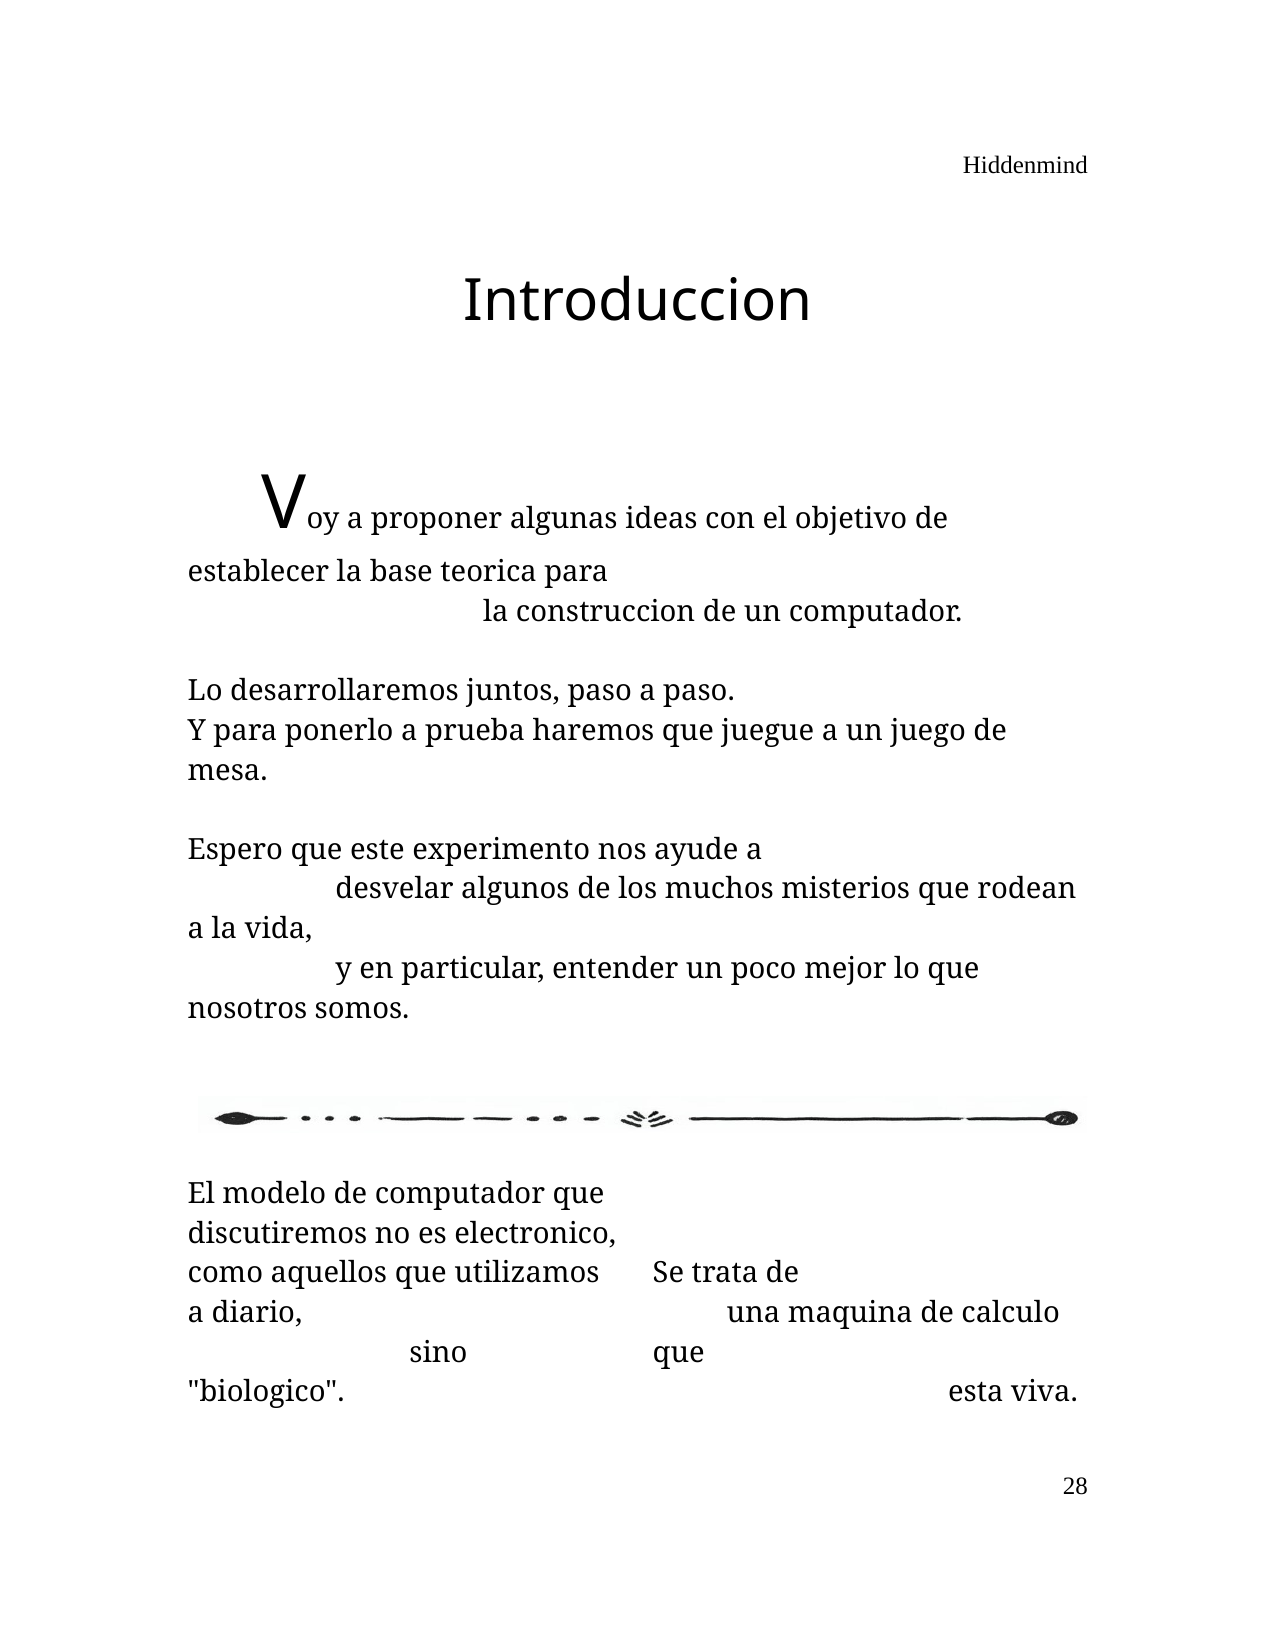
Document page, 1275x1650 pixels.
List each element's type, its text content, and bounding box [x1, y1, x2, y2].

text El modelo de computador que discutiremos no es electronico, [187, 1172, 622, 1252]
text desvelar algunos de los muchos misterios que rodean a la vida, [187, 868, 1087, 947]
text Voy a proponer algunas ideas con el objetivo de [187, 448, 1087, 550]
text establecer la base teorica para [187, 550, 1087, 590]
text como aquellos que utilizamos a diario, [187, 1252, 622, 1331]
picture [198, 1096, 1088, 1133]
text y en particular, entender un poco mejor lo que nosotros somos. [187, 947, 1087, 1027]
text Espero que este experimento nos ayude a [187, 828, 1087, 868]
text Se trata de [652, 1252, 1087, 1291]
text Y para ponerlo a prueba haremos que juegue a un juego de mesa. [187, 709, 1087, 788]
text una maquina de calculo que [652, 1291, 1087, 1371]
text la construccion de un computador. [187, 590, 1087, 630]
text esta viva. [652, 1371, 1087, 1410]
text sino "biologico". [187, 1331, 622, 1410]
text Lo desarrollaremos juntos, paso a paso. [187, 669, 1087, 709]
